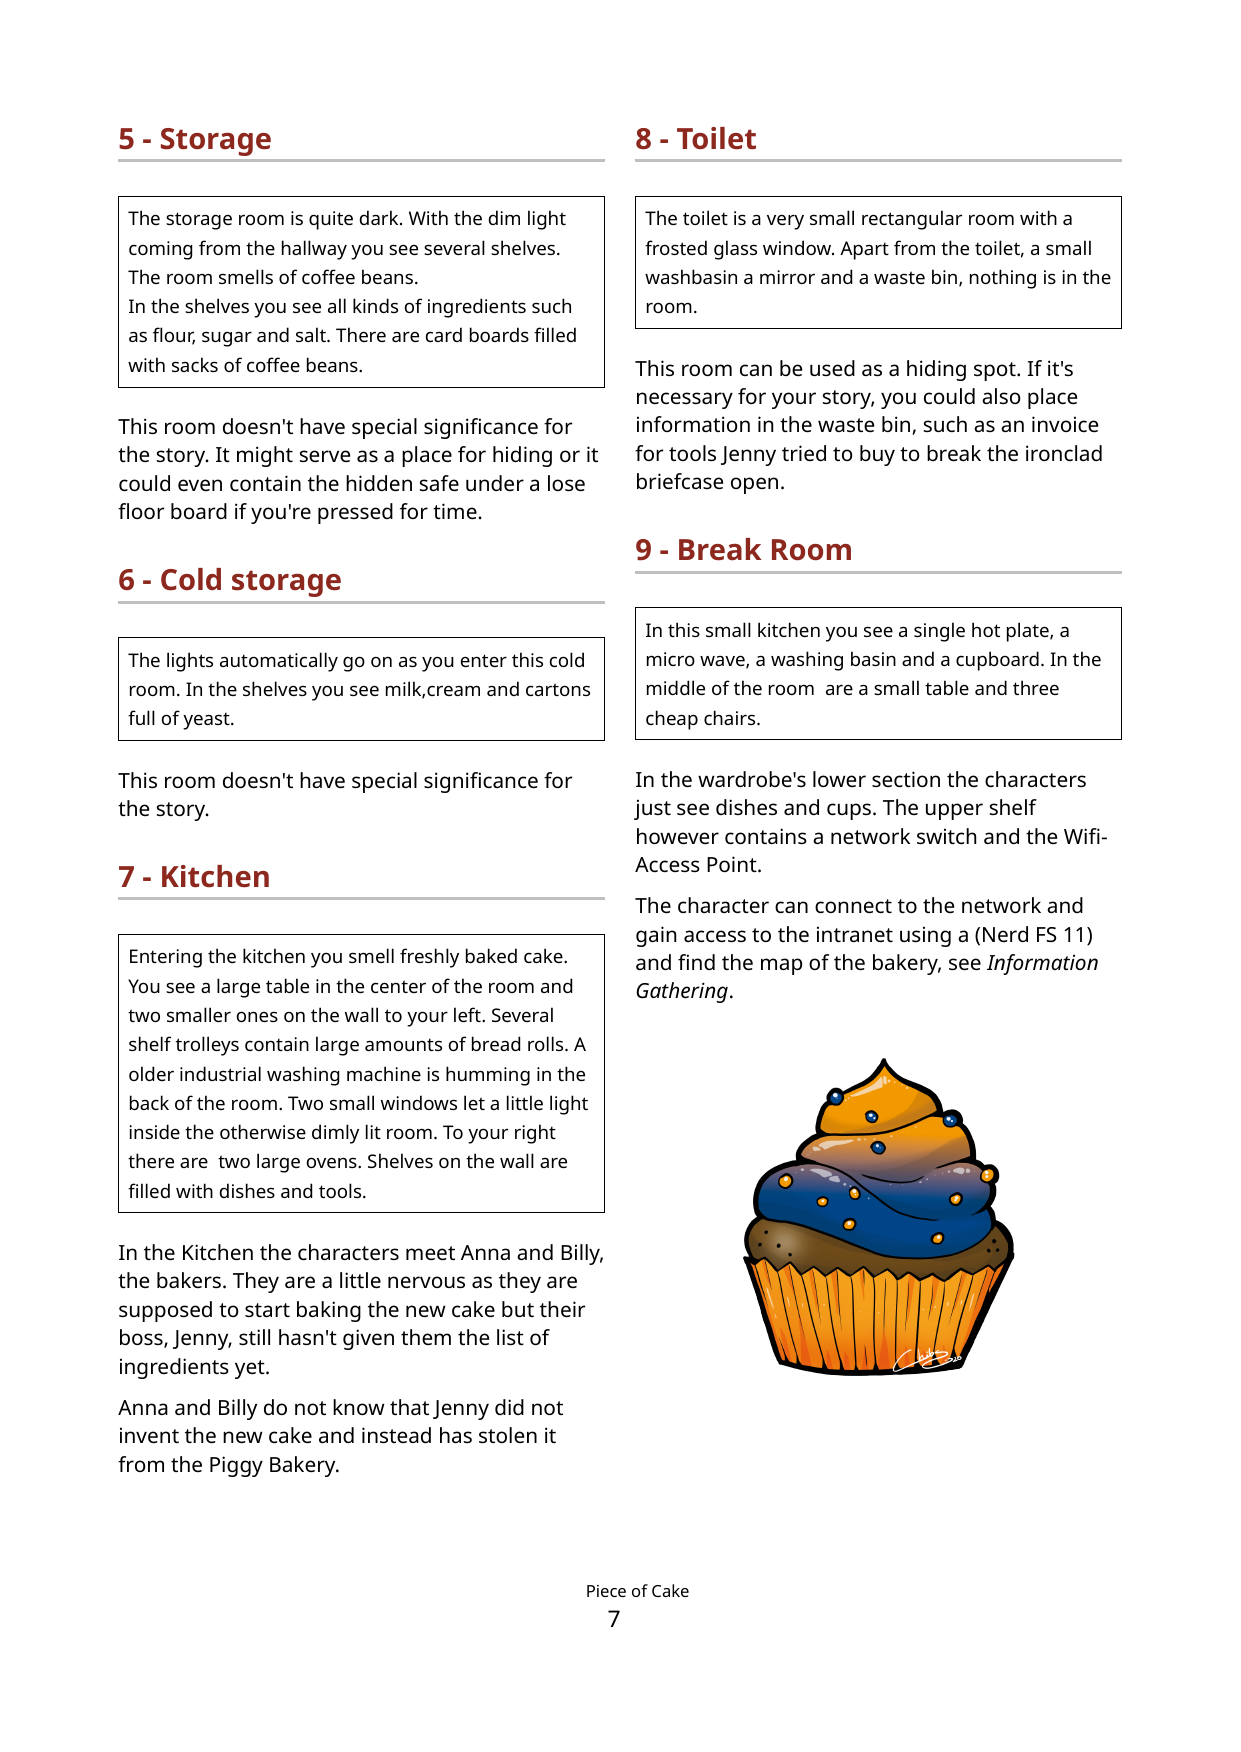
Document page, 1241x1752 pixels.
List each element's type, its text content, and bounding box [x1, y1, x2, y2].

text In the wardrobe's lower section the characters just see dishes and cups. The upper shelf however contains a network switch and the Wifi-Access Point. [635, 765, 1122, 879]
subtitle 5 - Storage [118, 118, 605, 159]
text This room can be used as a hiding spot. If it's necessary for your story, you could also place information in the waste bin, such as an invoice for tools Jenny tried to buy to break the ironclad briefcase open. [635, 354, 1122, 496]
text The storage room is quite dark. With the dim light coming from the hallway you see several shelves. The room smells of coffee beans. In the shelves you see all kinds of ingredients such as flour, sugar and salt. There are card boards filled with sacks of coffee beans. [119, 197, 604, 387]
subtitle 9 - Break Room [635, 529, 1122, 571]
subtitle 6 - Cold storage [118, 559, 605, 601]
text Anna and Billy do not know that Jenny did not invent the new cake and instead has stolen it from the Piggy Bakery. [118, 1393, 605, 1478]
text This room doesn't have special significance for the story. [118, 766, 605, 823]
subtitle 7 - Kitchen [118, 856, 605, 897]
text The lights automatically go on as you enter this cold room. In the shelves you see milk,cream and cartons full of yeast. [119, 638, 604, 740]
text This room doesn't have special significance for the story. It might serve as a place for hiding or it could even contain the hidden safe under a lose floor board if you're pressed for time. [118, 412, 605, 526]
picture [743, 1058, 1015, 1376]
text The toilet is a very small rectangular room with a frosted glass window. Apart from the toilet, a small washbasin a mirror and a waste bin, nothing is in the room. [636, 197, 1121, 328]
text In the Kitchen the characters meet Anna and Billy, the bakers. They are a little nervous as they are supposed to start baking the new cake but their boss, Jenny, still hasn't given them the list of ingredients yet. [118, 1238, 605, 1380]
subtitle 8 - Toilet [635, 118, 1122, 159]
text The character can connect to the network and gain access to the intranet using a (Nerd FS 11) and find the map of the bakery, see Information Gathering. [635, 891, 1122, 1005]
text In this small kitchen you see a single hot plate, a micro wave, a washing basin and a cupboard. In the middle of the room are a small table and three cheap chairs. [636, 608, 1121, 739]
text Entering the kitchen you smell freshly baked cake. You see a large table in the center of the room and two smaller ones on the wall to your left. Several shelf trolleys contain large amounts of bread rolls. A older industrial washing machine is humming in the back of the room. Two small windows let a little light inside the otherwise dimly lit room. To your right there are two large ovens. Shelves on the wall are filled with dishes and tools. [119, 935, 604, 1212]
